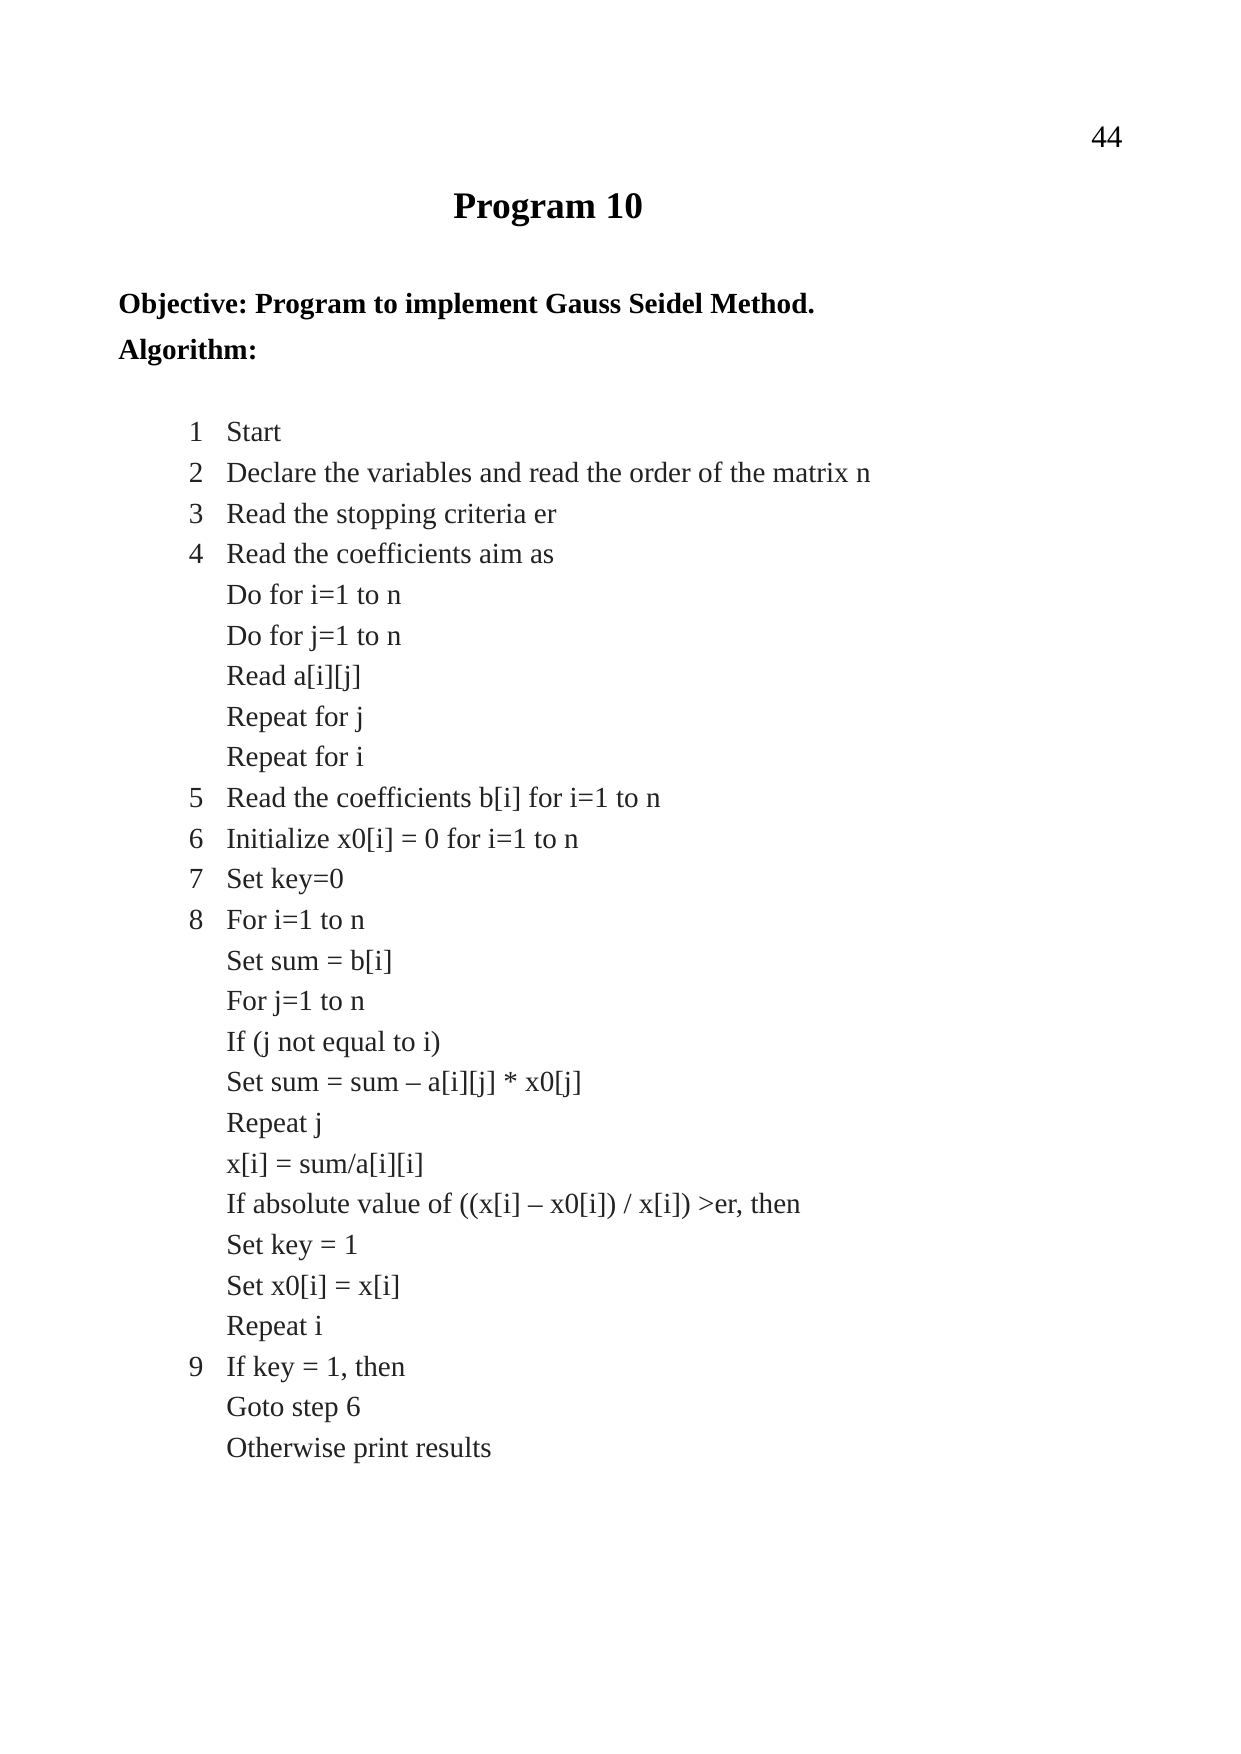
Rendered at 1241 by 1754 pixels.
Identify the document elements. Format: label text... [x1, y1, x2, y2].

list Initialize x0[i] = 0 for i=1 to n [188, 814, 1122, 854]
text Objective: Program to implement Gauss Seidel Method. [118, 286, 978, 320]
list Read the coefficients b[i] for i=1 to n [188, 773, 1122, 814]
text Algorithm: [118, 332, 978, 366]
list Declare the variables and read the order of the matrix n [188, 448, 1122, 489]
text Program 10 [118, 183, 978, 227]
list For i=1 to n Set sum = b[i] For j=1 to n If (j not equal to i) Set sum = sum – a[i][j] * x0[j] Repeat j x[i] = sum/a[i][i] If absolute value of ((x[i] – x0[i]) / x[i]) >er, then Set key = 1 Set x0[i] = x[i] Repeat i [188, 895, 1122, 1342]
list If key = 1, then Goto step 6 Otherwise print results [188, 1342, 1122, 1464]
list Read the stopping criteria er [188, 489, 1122, 529]
list Start [188, 407, 1122, 448]
list Set key=0 [188, 854, 1122, 895]
list Read the coefficients aim as Do for i=1 to n Do for j=1 to n Read a[i][j] Repeat for j Repeat for i [188, 529, 1122, 773]
